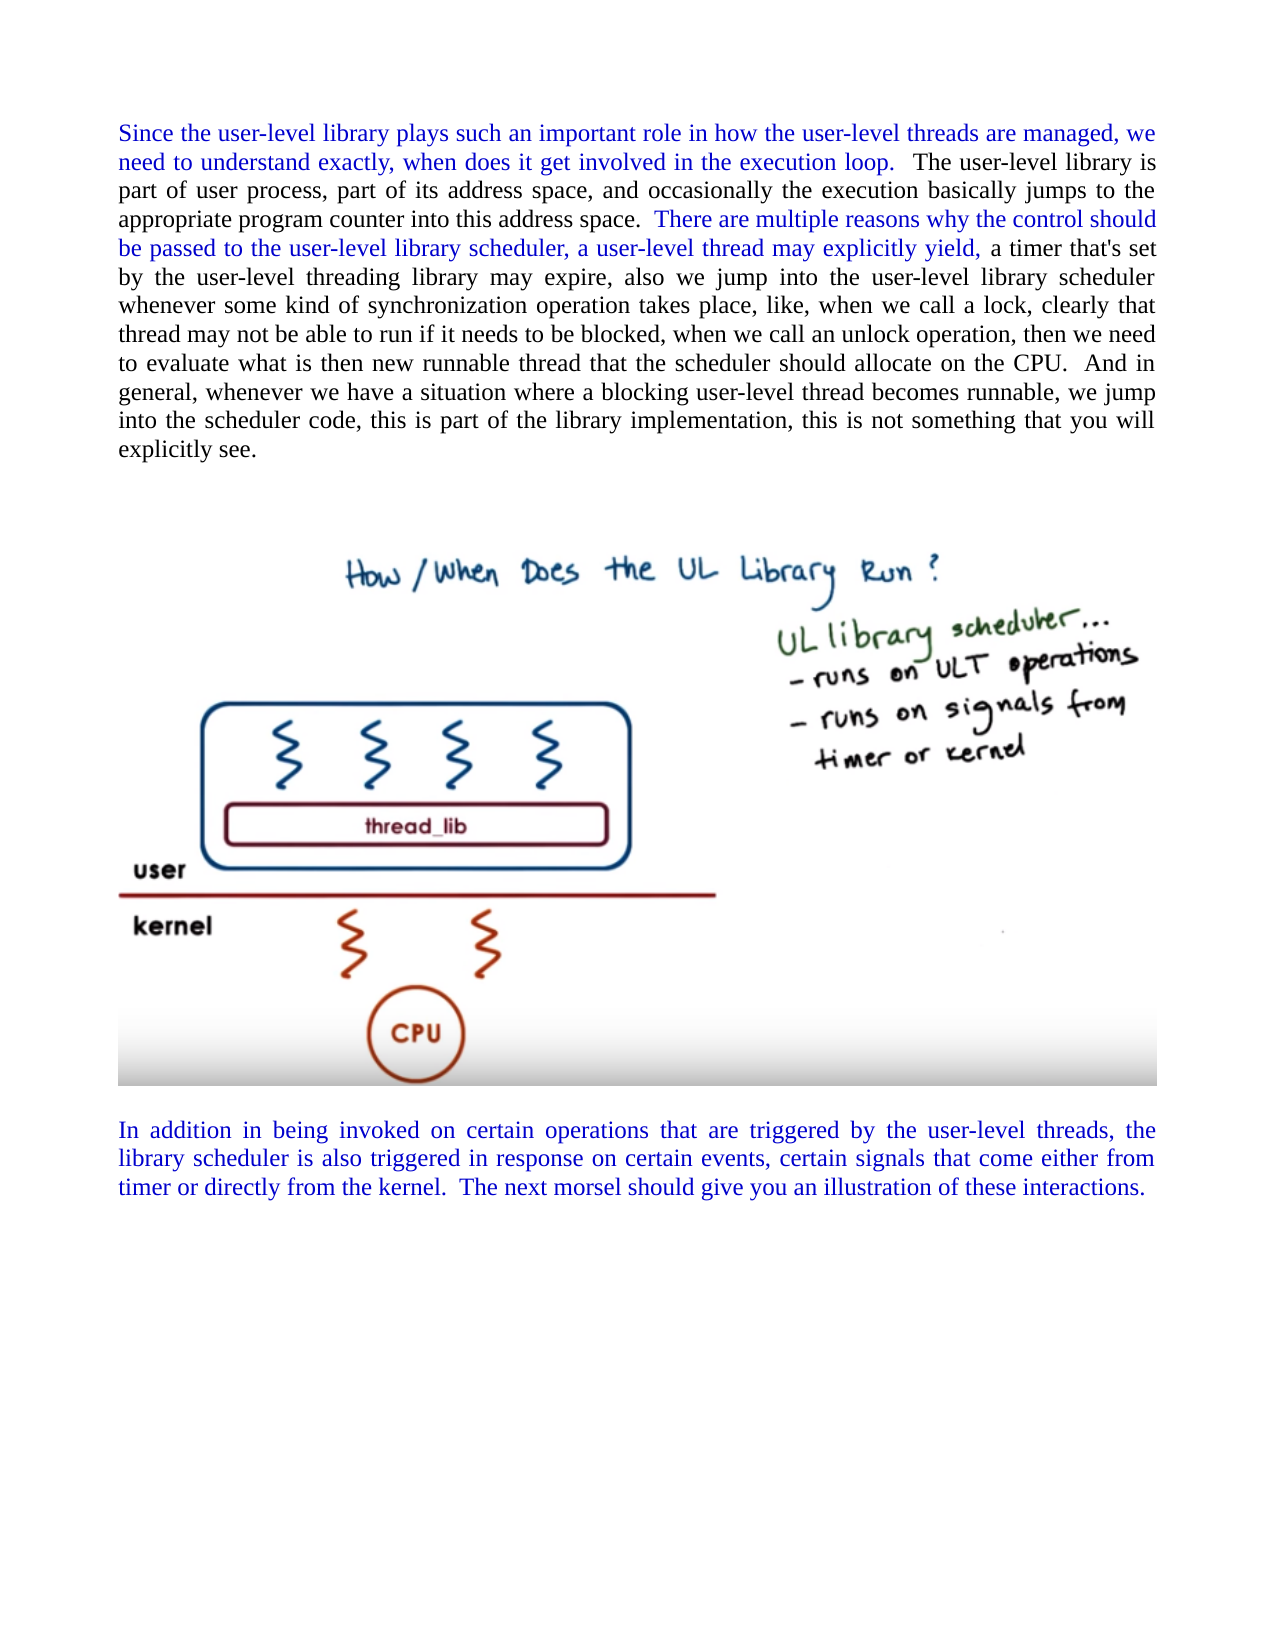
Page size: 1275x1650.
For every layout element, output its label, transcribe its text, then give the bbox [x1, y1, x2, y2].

picture [118, 549, 1157, 1086]
text In addition in being invoked on certain operations that are triggered by the user-level threads, the library scheduler is also triggered in response on certain events, certain signals that come either from timer or directly from the kernel. The next morsel should give you an illustration of these interactions. [118, 1115, 1157, 1201]
text Since the user-level library plays such an important role in how the user-level threads are managed, we need to understand exactly, when does it get involved in the execution loop. The user-level library is part of user process, part of its address space, and occasionally the execution basically jumps to the appropriate program counter into this address space. There are multiple reasons why the control should be passed to the user-level library scheduler, a user-level thread may explicitly yield, a timer that's set by the user-level threading library may expire, also we jump into the user-level library scheduler whenever some kind of synchronization operation takes place, like, when we call a lock, clearly that thread may not be able to run if it needs to be blocked, when we call an unlock operation, then we need to evaluate what is then new runnable thread that the scheduler should allocate on the CPU. And in general, whenever we have a situation where a blocking user-level thread becomes runnable, we jump into the scheduler code, this is part of the library implementation, this is not something that you will explicitly see. [118, 118, 1157, 463]
